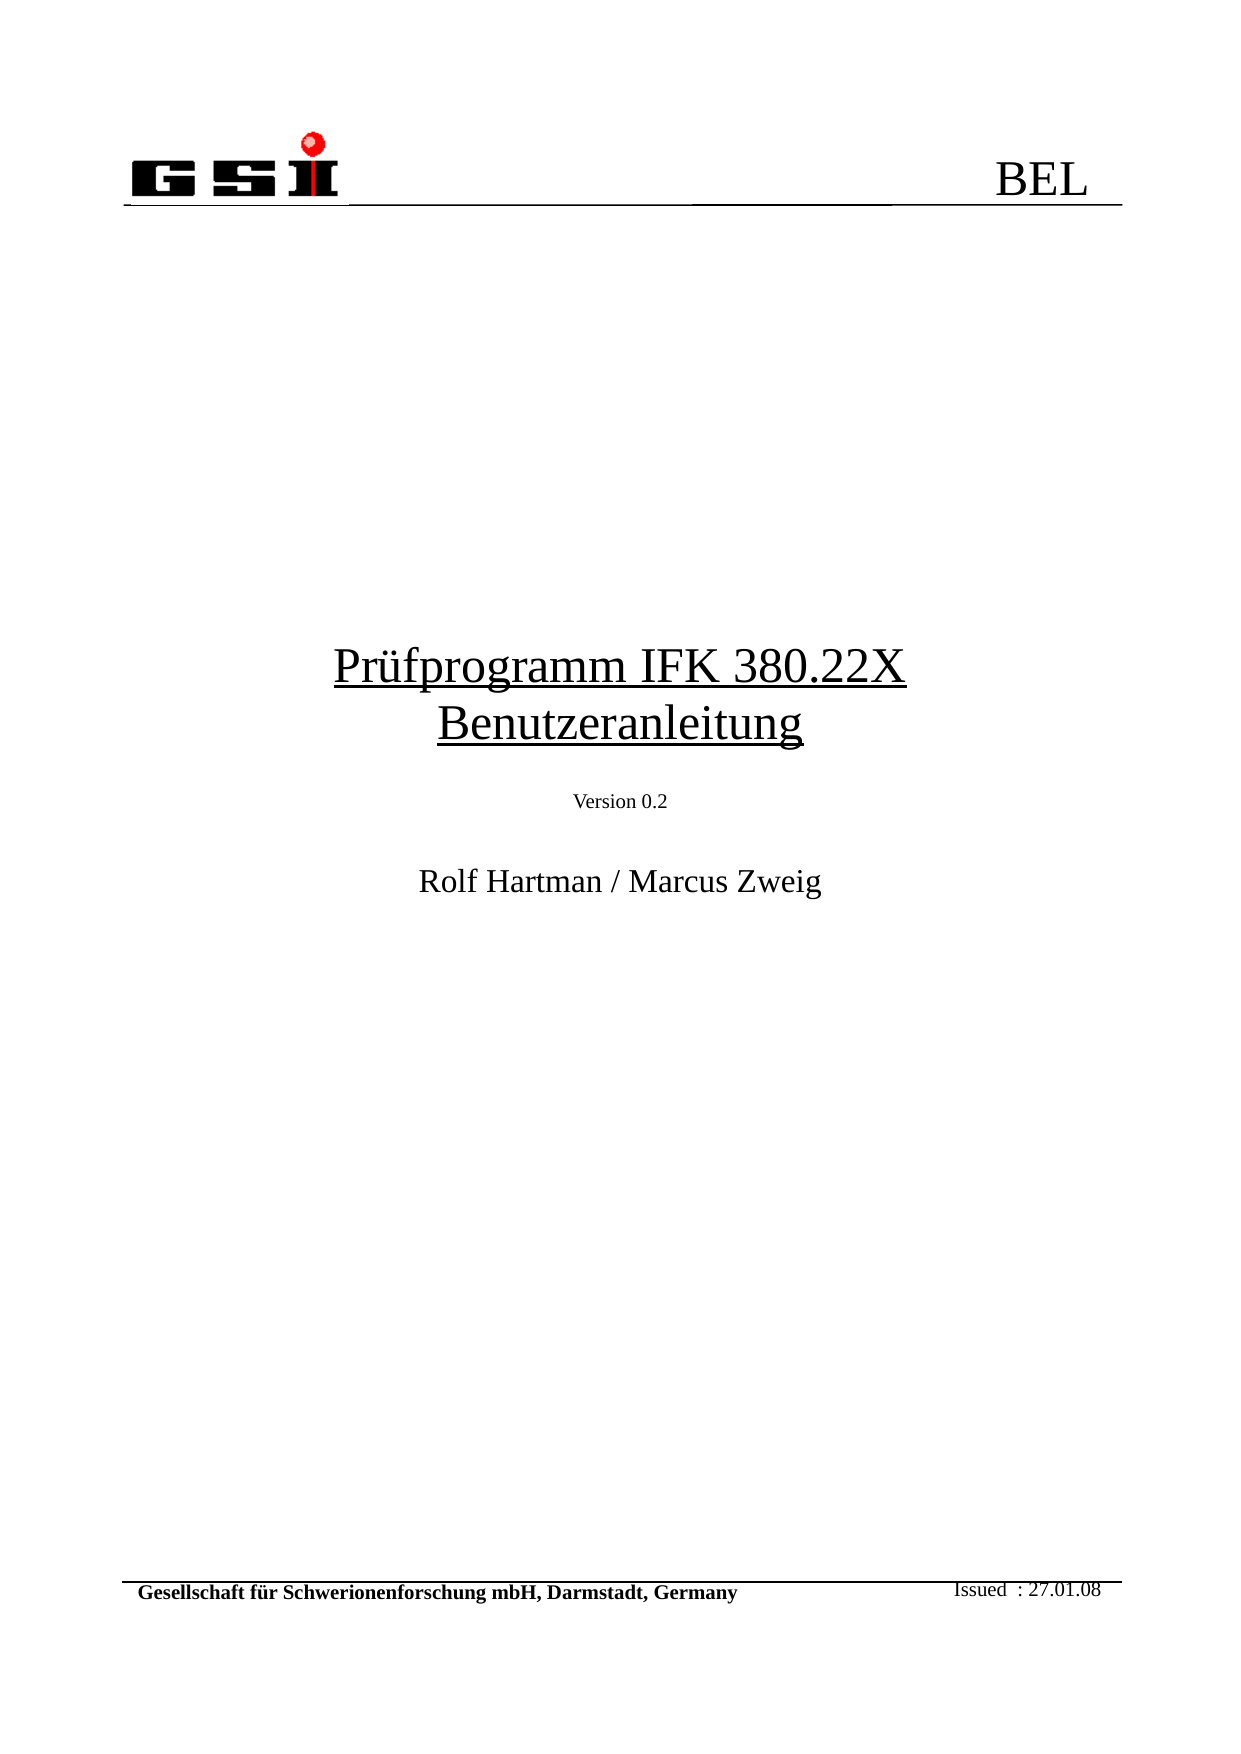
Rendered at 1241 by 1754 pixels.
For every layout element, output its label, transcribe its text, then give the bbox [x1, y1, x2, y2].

picture [131, 123, 349, 205]
text Prüfprogramm IFK 380.22X [118, 636, 1122, 693]
text Version 0.2 [118, 789, 1122, 813]
text Benutzeranleitung [118, 693, 1122, 751]
text Rolf Hartman / Marcus Zweig [118, 861, 1122, 899]
